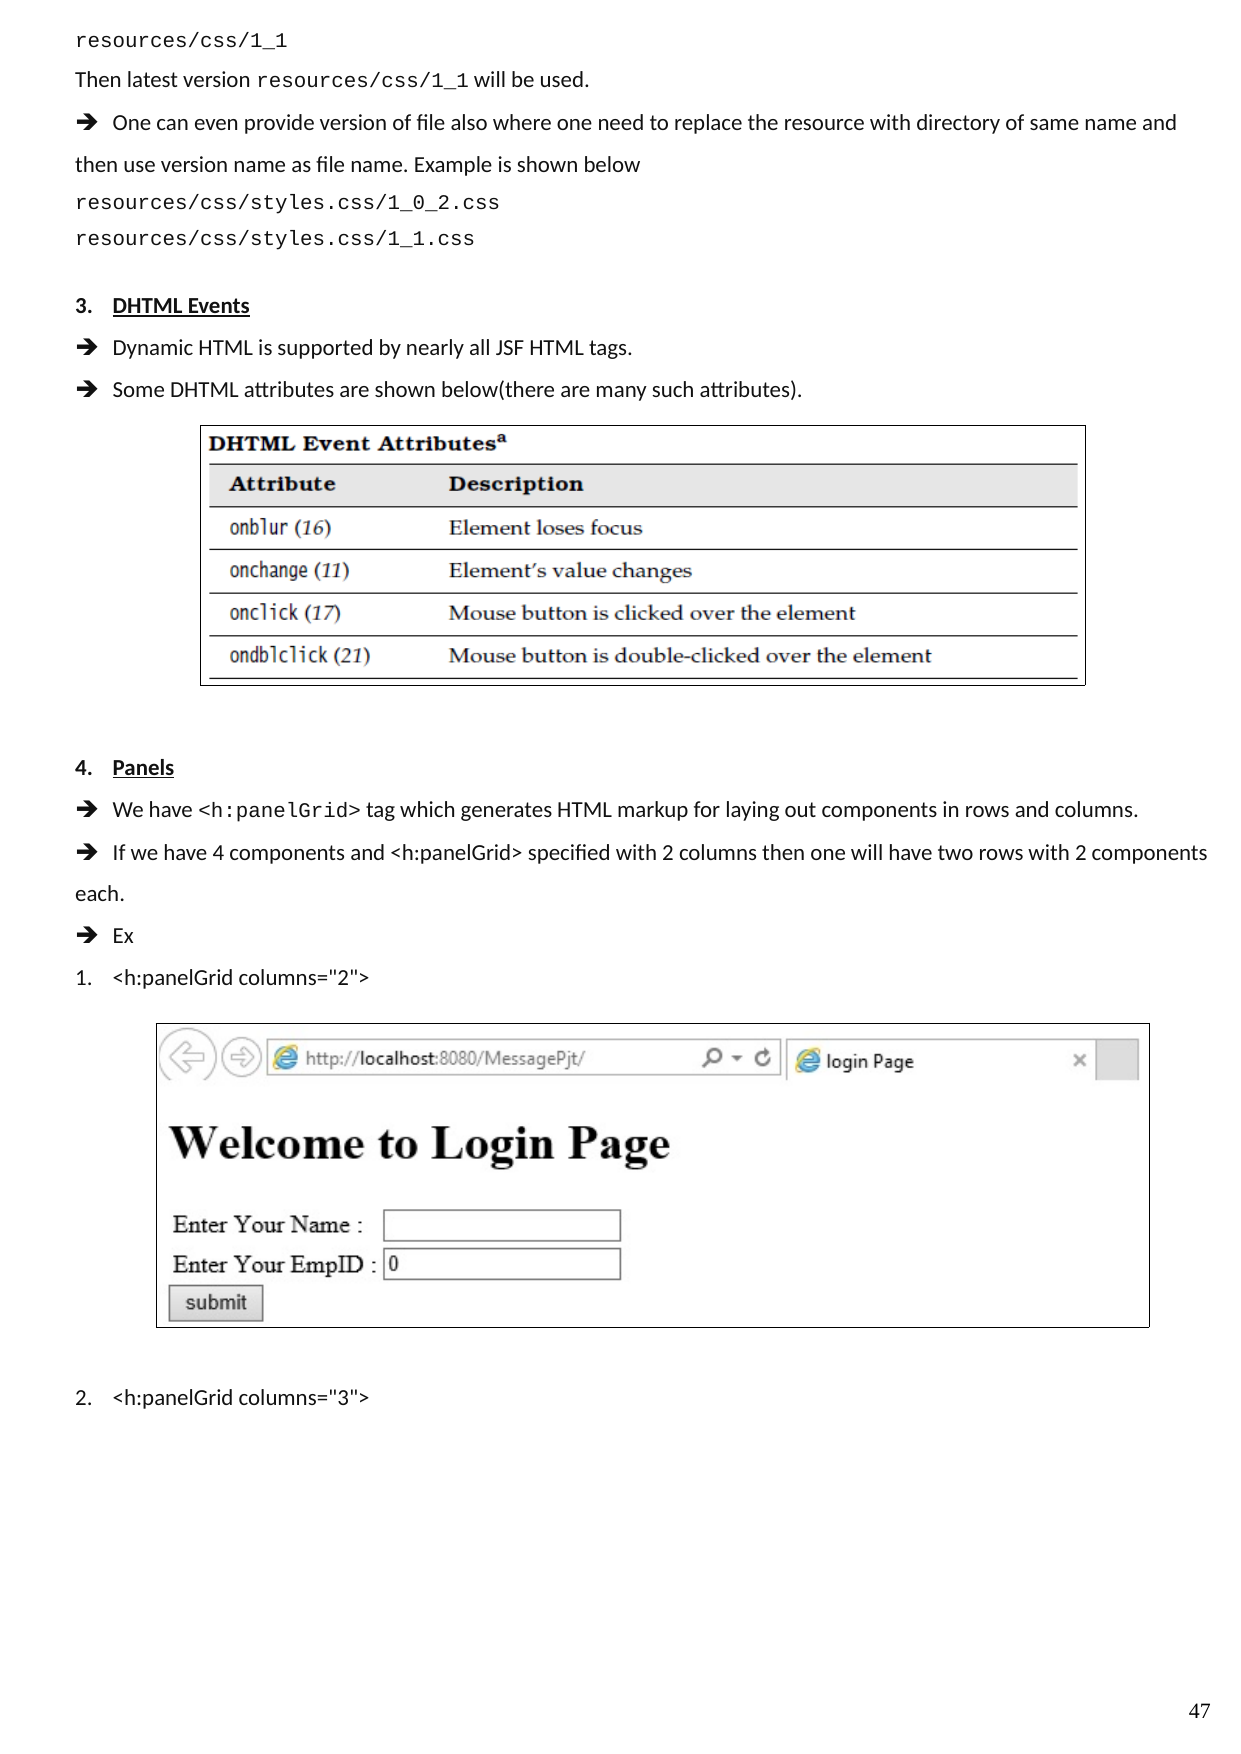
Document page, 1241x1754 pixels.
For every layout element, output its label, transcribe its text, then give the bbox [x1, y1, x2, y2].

list 1. <h:panelGrid columns="2"> [75, 963, 1211, 992]
list If we have 4 components and <h:panelGrid> specified with 2 columns then one will have two rows with 2 components each. [75, 838, 1211, 908]
text Then latest version resources/css/1_1 will be used. [75, 65, 1211, 94]
list One can even provide version of file also where one need to replace the resource with directory of same name and then use version name as file name. Example is shown below [75, 108, 1211, 178]
list Dynamic HTML is supported by nearly all JSF HTML tags. [75, 333, 1211, 361]
list We have <h:panelGrid> tag which generates HTML markup for laying out components in rows and columns. [75, 795, 1211, 823]
list Ex [75, 922, 1211, 949]
text 2. <h:panelGrid columns="3"> [75, 1383, 1211, 1411]
text resources/css/1_1 [75, 30, 1211, 54]
text resources/css/styles.css/1_0_2.css [75, 192, 1211, 216]
list 4. Panels [75, 753, 1211, 781]
text resources/css/styles.css/1_1.css [75, 228, 1211, 251]
text 3. DHTML Events [75, 291, 1211, 319]
picture [158, 1025, 1147, 1325]
list Some DHTML attributes are shown below(there are many such attributes). [75, 375, 1211, 403]
